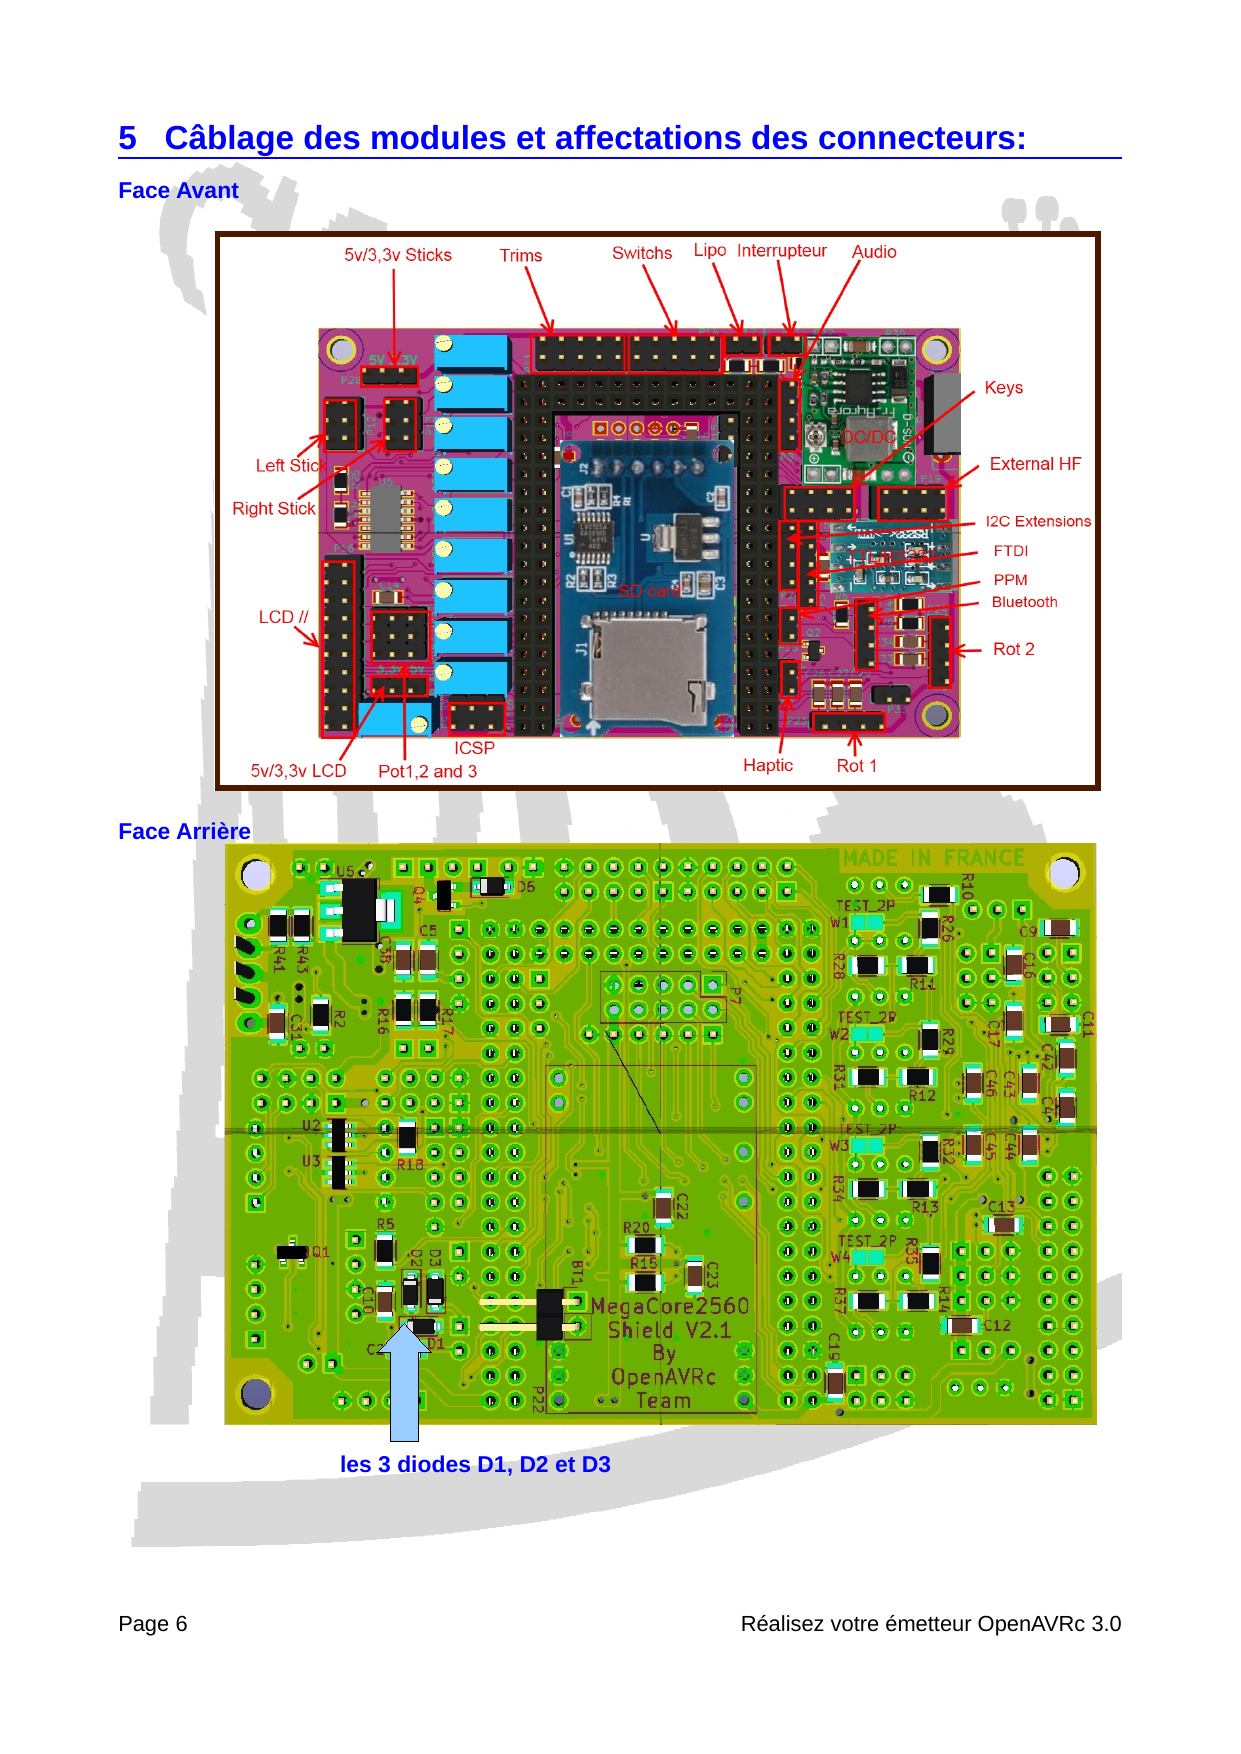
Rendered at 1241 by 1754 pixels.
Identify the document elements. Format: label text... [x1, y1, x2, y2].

subtitle 5 Câblage des modules et affectations des connecteurs: [118, 118, 1122, 157]
picture [220, 237, 1095, 785]
text les 3 diodes D1, D2 et D3 [118, 1451, 1122, 1477]
text Face Arrière [118, 818, 1122, 844]
text Face Avant [118, 177, 1122, 204]
picture [224, 843, 1097, 1425]
